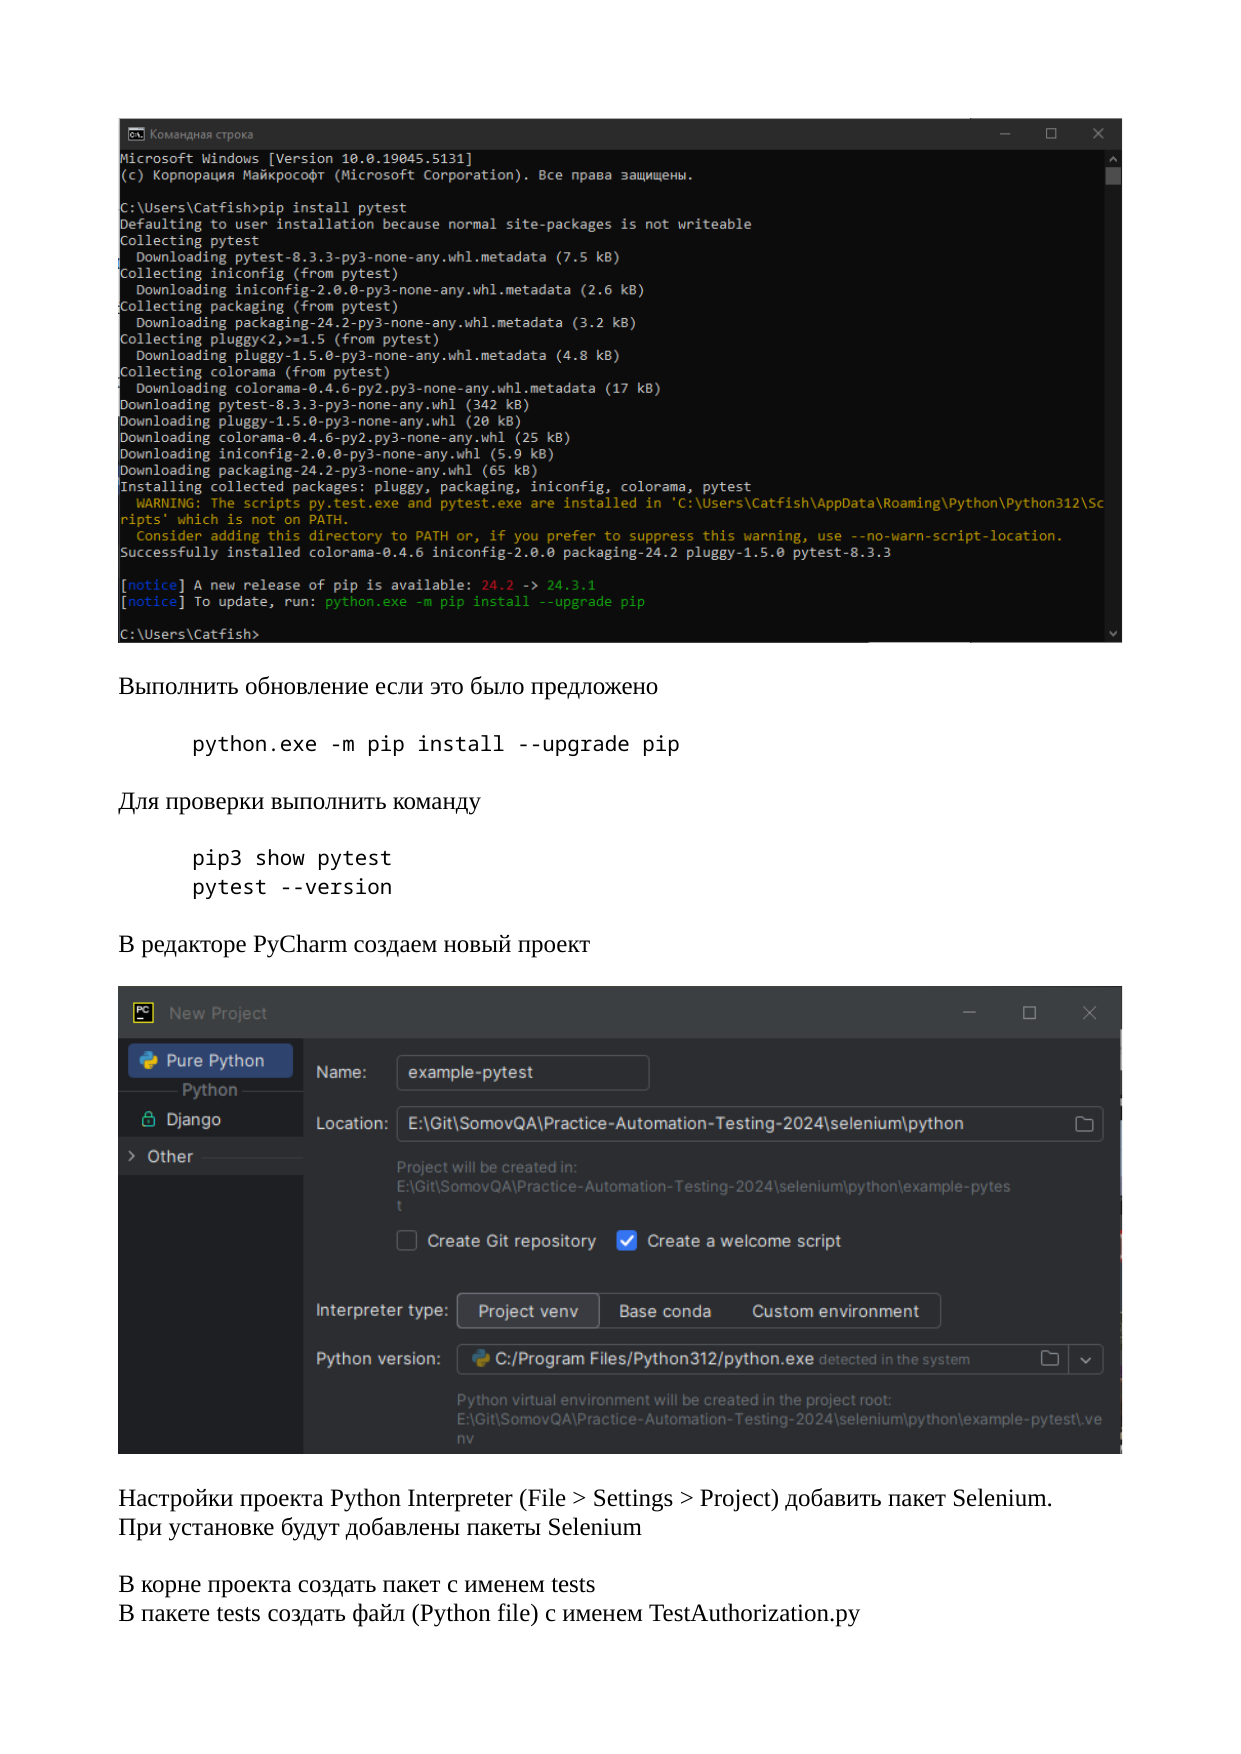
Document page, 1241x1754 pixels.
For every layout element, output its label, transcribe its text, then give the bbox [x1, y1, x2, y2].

picture [118, 118, 1123, 643]
text Для проверки выполнить команду [118, 786, 1122, 815]
text pip3 show pytest [192, 843, 1122, 872]
text В редакторе PyCharm создаем новый проект [118, 929, 1122, 958]
text python.exe -m pip install --upgrade pip [192, 729, 1122, 757]
text При установке будут добавлены пакеты Selenium [118, 1512, 1122, 1540]
text В корне проекта создать пакет с именем tests [118, 1569, 1122, 1598]
picture [118, 986, 1123, 1454]
text В пакете tests создать файл (Python file) с именем TestAuthorization.py [118, 1598, 1122, 1627]
text Выполнить обновление если это было предложено [118, 671, 1122, 700]
text pytest --version [192, 872, 1122, 900]
text Настройки проекта Python Interpreter (File > Settings > Project) добавить пакет Selenium. [118, 1483, 1122, 1512]
